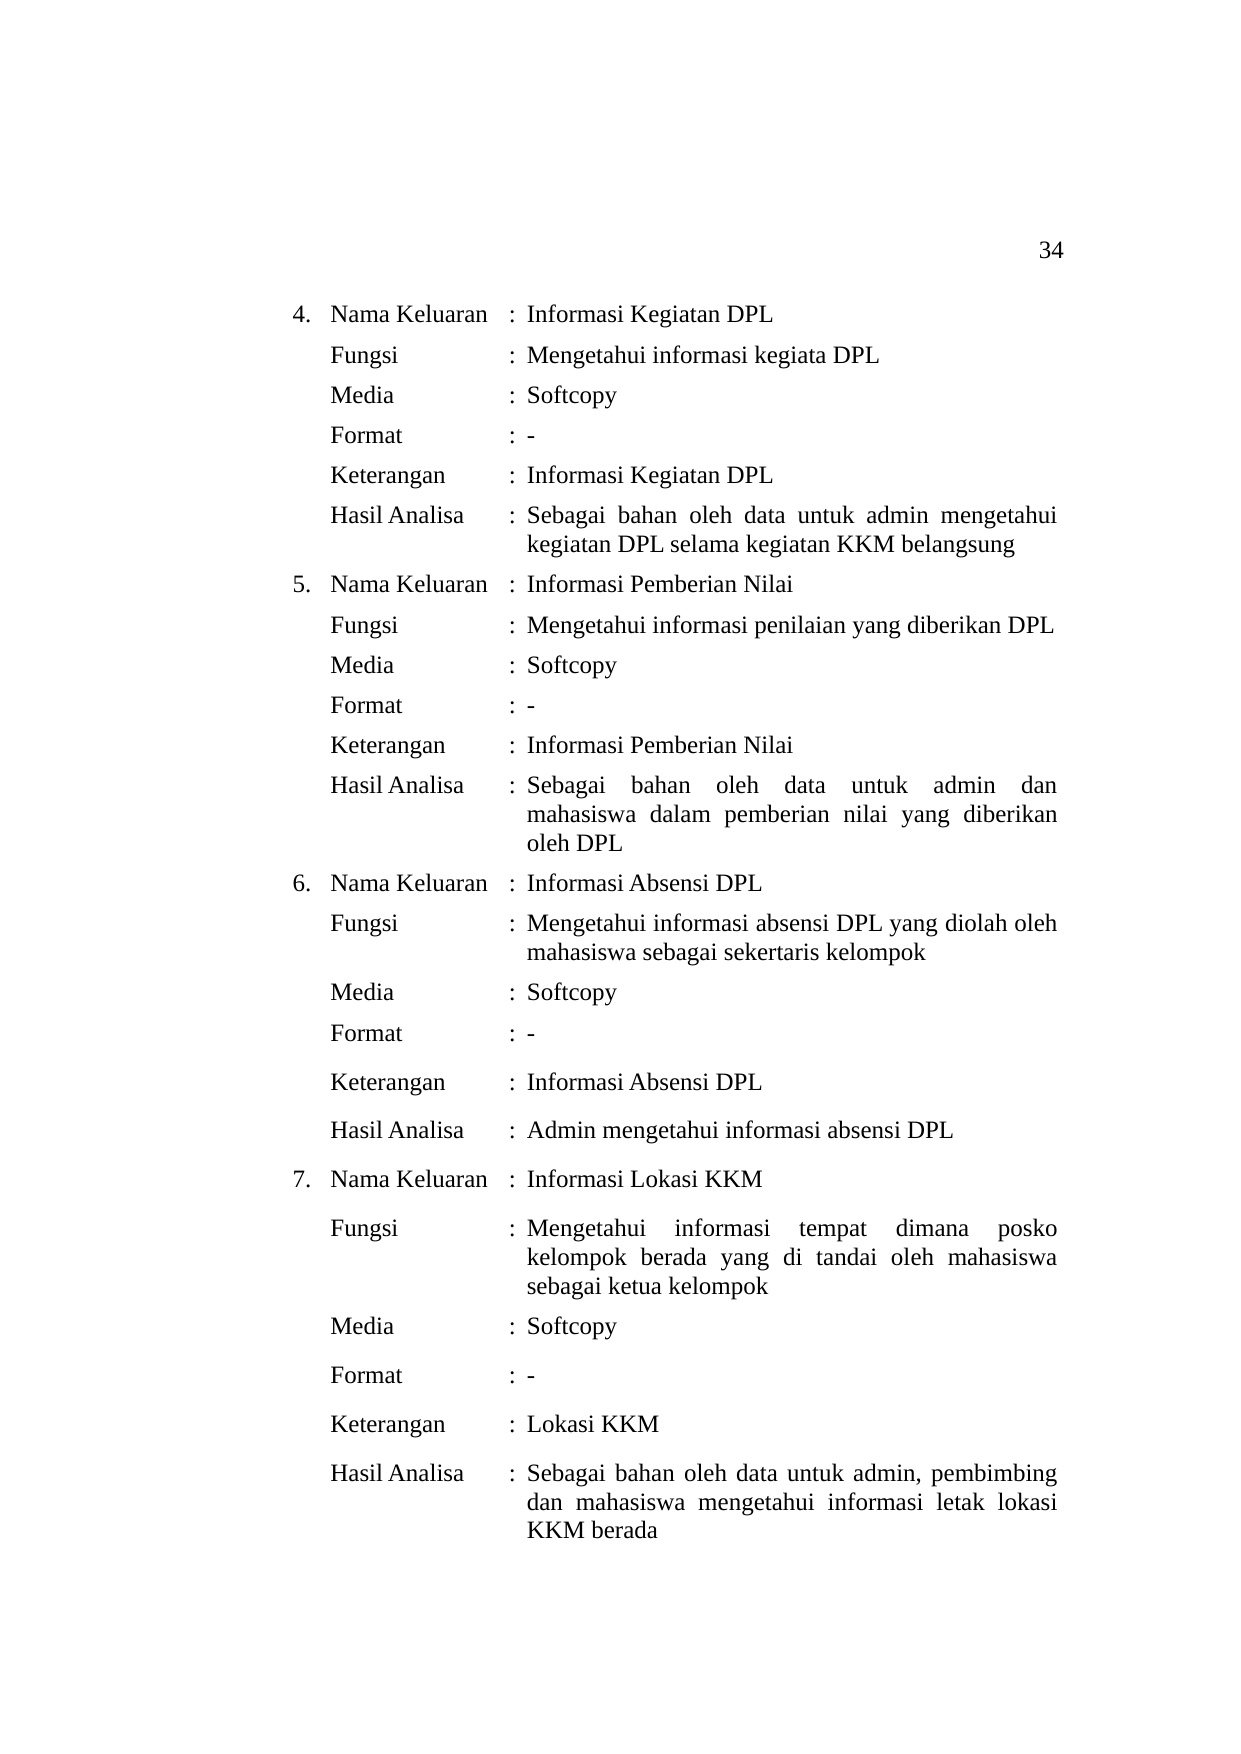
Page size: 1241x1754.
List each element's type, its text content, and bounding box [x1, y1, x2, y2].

table_cell [286, 1110, 324, 1159]
table_cell - [521, 414, 1063, 454]
table_cell Informasi Lokasi KKM [521, 1159, 1063, 1208]
table_cell [286, 604, 324, 644]
table_cell [286, 644, 324, 684]
table_cell 7. [286, 1159, 324, 1208]
table_cell : [503, 972, 521, 1012]
table_cell [286, 1354, 324, 1403]
table_cell Keterangan [325, 1061, 503, 1110]
table_cell Hasil Analisa [325, 1452, 503, 1550]
table_cell Fungsi [325, 604, 503, 644]
table_cell Mengetahui informasi kegiata DPL [521, 334, 1063, 374]
table_cell [286, 1061, 324, 1110]
table_cell [286, 455, 324, 495]
table_cell : [503, 604, 521, 644]
table_cell Lokasi KKM [521, 1403, 1063, 1452]
table_cell Hasil Analisa [325, 1110, 503, 1159]
table_cell : [503, 334, 521, 374]
table_cell Softcopy [521, 1305, 1063, 1354]
table_cell : [503, 1452, 521, 1550]
table_cell : [503, 684, 521, 724]
table_cell [286, 903, 324, 972]
table_cell : [503, 374, 521, 414]
table_cell : [503, 495, 521, 564]
table_cell [286, 684, 324, 724]
table_cell [286, 414, 324, 454]
table_cell : [503, 1403, 521, 1452]
table_cell Nama Keluaran [325, 564, 503, 604]
table_cell : [503, 863, 521, 903]
table_cell Nama Keluaran [325, 863, 503, 903]
table_header 4. [286, 294, 324, 334]
table_cell Media [325, 374, 503, 414]
table_cell Sebagai bahan oleh data untuk admin dan mahasiswa dalam pemberian nilai yang diberikan oleh DPL [521, 765, 1063, 862]
table_cell Informasi Pemberian Nilai [521, 725, 1063, 765]
table_cell - [521, 684, 1063, 724]
table_cell Nama Keluaran [325, 1159, 503, 1208]
table_cell : [503, 765, 521, 862]
table_cell : [503, 455, 521, 495]
table_cell Informasi Pemberian Nilai [521, 564, 1063, 604]
table_cell Keterangan [325, 1403, 503, 1452]
table_cell : [503, 564, 521, 604]
table_cell : [503, 1061, 521, 1110]
table_cell - [521, 1354, 1063, 1403]
table_cell : [503, 1012, 521, 1061]
table_cell [286, 334, 324, 374]
table_cell Keterangan [325, 725, 503, 765]
table_cell : [503, 644, 521, 684]
table_cell Informasi Kegiatan DPL [521, 455, 1063, 495]
table_cell [286, 374, 324, 414]
table_cell : [503, 1159, 521, 1208]
table_cell Softcopy [521, 644, 1063, 684]
table_cell Fungsi [325, 903, 503, 972]
table_header Nama Keluaran [325, 294, 503, 334]
table_cell Media [325, 644, 503, 684]
table_cell : [503, 903, 521, 972]
table_cell [286, 495, 324, 564]
table_cell Hasil Analisa [325, 765, 503, 862]
table_cell Informasi Absensi DPL [521, 1061, 1063, 1110]
table_cell Hasil Analisa [325, 495, 503, 564]
table_cell [286, 1452, 324, 1550]
table_cell 5. [286, 564, 324, 604]
table_cell [286, 725, 324, 765]
table_cell : [503, 1110, 521, 1159]
table_cell Admin mengetahui informasi absensi DPL [521, 1110, 1063, 1159]
table_cell [286, 1403, 324, 1452]
table_cell Media [325, 1305, 503, 1354]
table_cell - [521, 1012, 1063, 1061]
table_cell : [503, 1208, 521, 1305]
table_cell : [503, 1354, 521, 1403]
table_cell Format [325, 414, 503, 454]
table_cell Media [325, 972, 503, 1012]
table_cell 6. [286, 863, 324, 903]
table_cell Format [325, 684, 503, 724]
table_cell Keterangan [325, 455, 503, 495]
table_cell [286, 765, 324, 862]
table_cell [286, 1208, 324, 1305]
table_cell Fungsi [325, 334, 503, 374]
table_cell : [503, 414, 521, 454]
table_cell Sebagai bahan oleh data untuk admin mengetahui kegiatan DPL selama kegiatan KKM belangsung [521, 495, 1063, 564]
table_header Informasi Kegiatan DPL [521, 294, 1063, 334]
table_cell [286, 1012, 324, 1061]
table_cell Mengetahui informasi absensi DPL yang diolah oleh mahasiswa sebagai sekertaris kelompok [521, 903, 1063, 972]
table_cell Softcopy [521, 374, 1063, 414]
table_cell Format [325, 1354, 503, 1403]
table_cell Format [325, 1012, 503, 1061]
table_cell Mengetahui informasi penilaian yang diberikan DPL [521, 604, 1063, 644]
table_header : [503, 294, 521, 334]
table_cell Informasi Absensi DPL [521, 863, 1063, 903]
table_cell [286, 1305, 324, 1354]
table_cell Softcopy [521, 972, 1063, 1012]
table_cell : [503, 725, 521, 765]
table_cell Mengetahui informasi tempat dimana posko kelompok berada yang di tandai oleh mahasiswa sebagai ketua kelompok [521, 1208, 1063, 1305]
table_cell Fungsi [325, 1208, 503, 1305]
table_cell [286, 972, 324, 1012]
table_cell Sebagai bahan oleh data untuk admin, pembimbing dan mahasiswa mengetahui informasi letak lokasi KKM berada [521, 1452, 1063, 1550]
table_cell : [503, 1305, 521, 1354]
